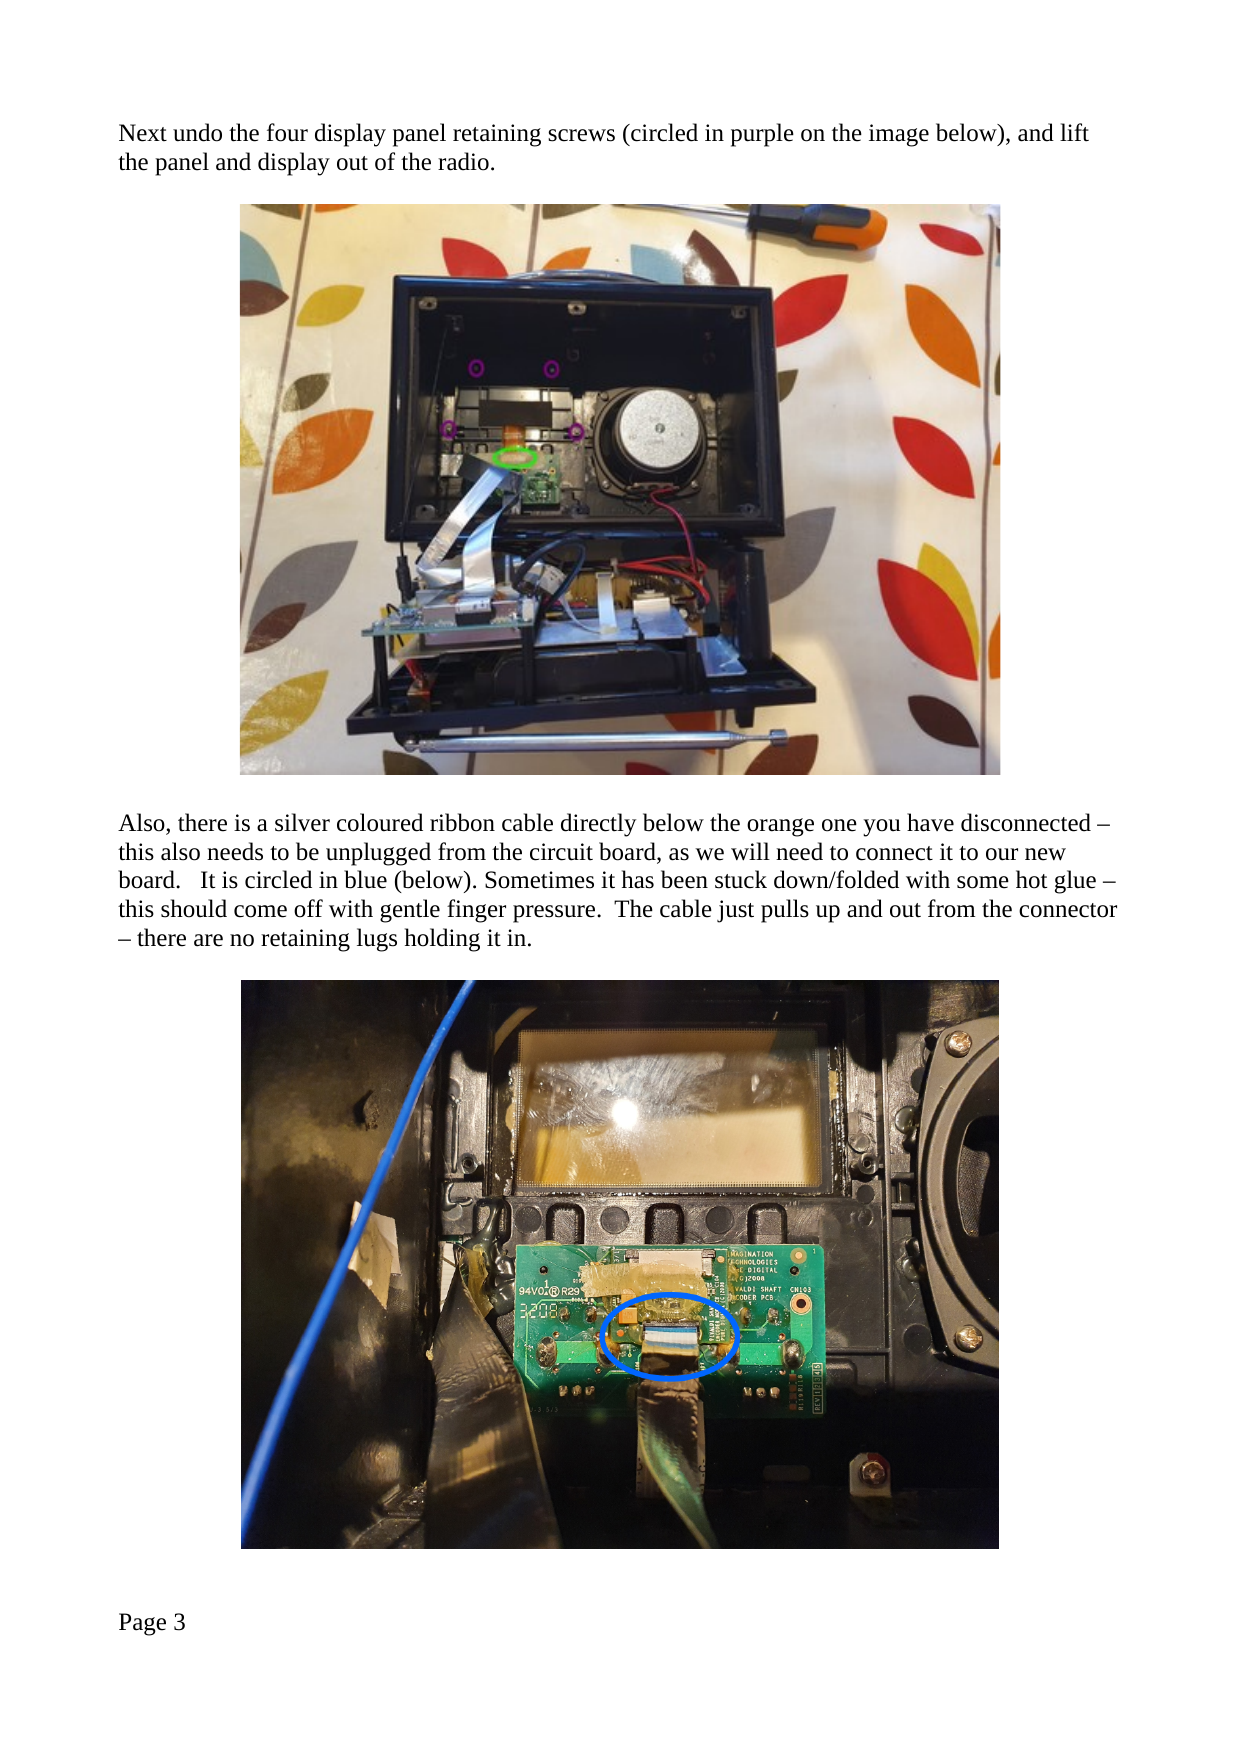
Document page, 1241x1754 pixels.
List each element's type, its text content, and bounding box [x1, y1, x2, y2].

picture [241, 980, 999, 1549]
picture [239, 204, 1001, 775]
text Also, there is a silver coloured ribbon cable directly below the orange one you have disconnected – this also needs to be unplugged from the circuit board, as we will need to connect it to our new board. It is circled in blue (below). Sometimes it has been stuck down/folded with some hot glue – this should come off with gentle finger pressure. The cable just pulls up and out from the connector – there are no retaining lugs holding it in. [118, 808, 1122, 952]
text Next undo the four display panel retaining screws (circled in purple on the image below), and lift the panel and display out of the radio. [118, 118, 1122, 176]
